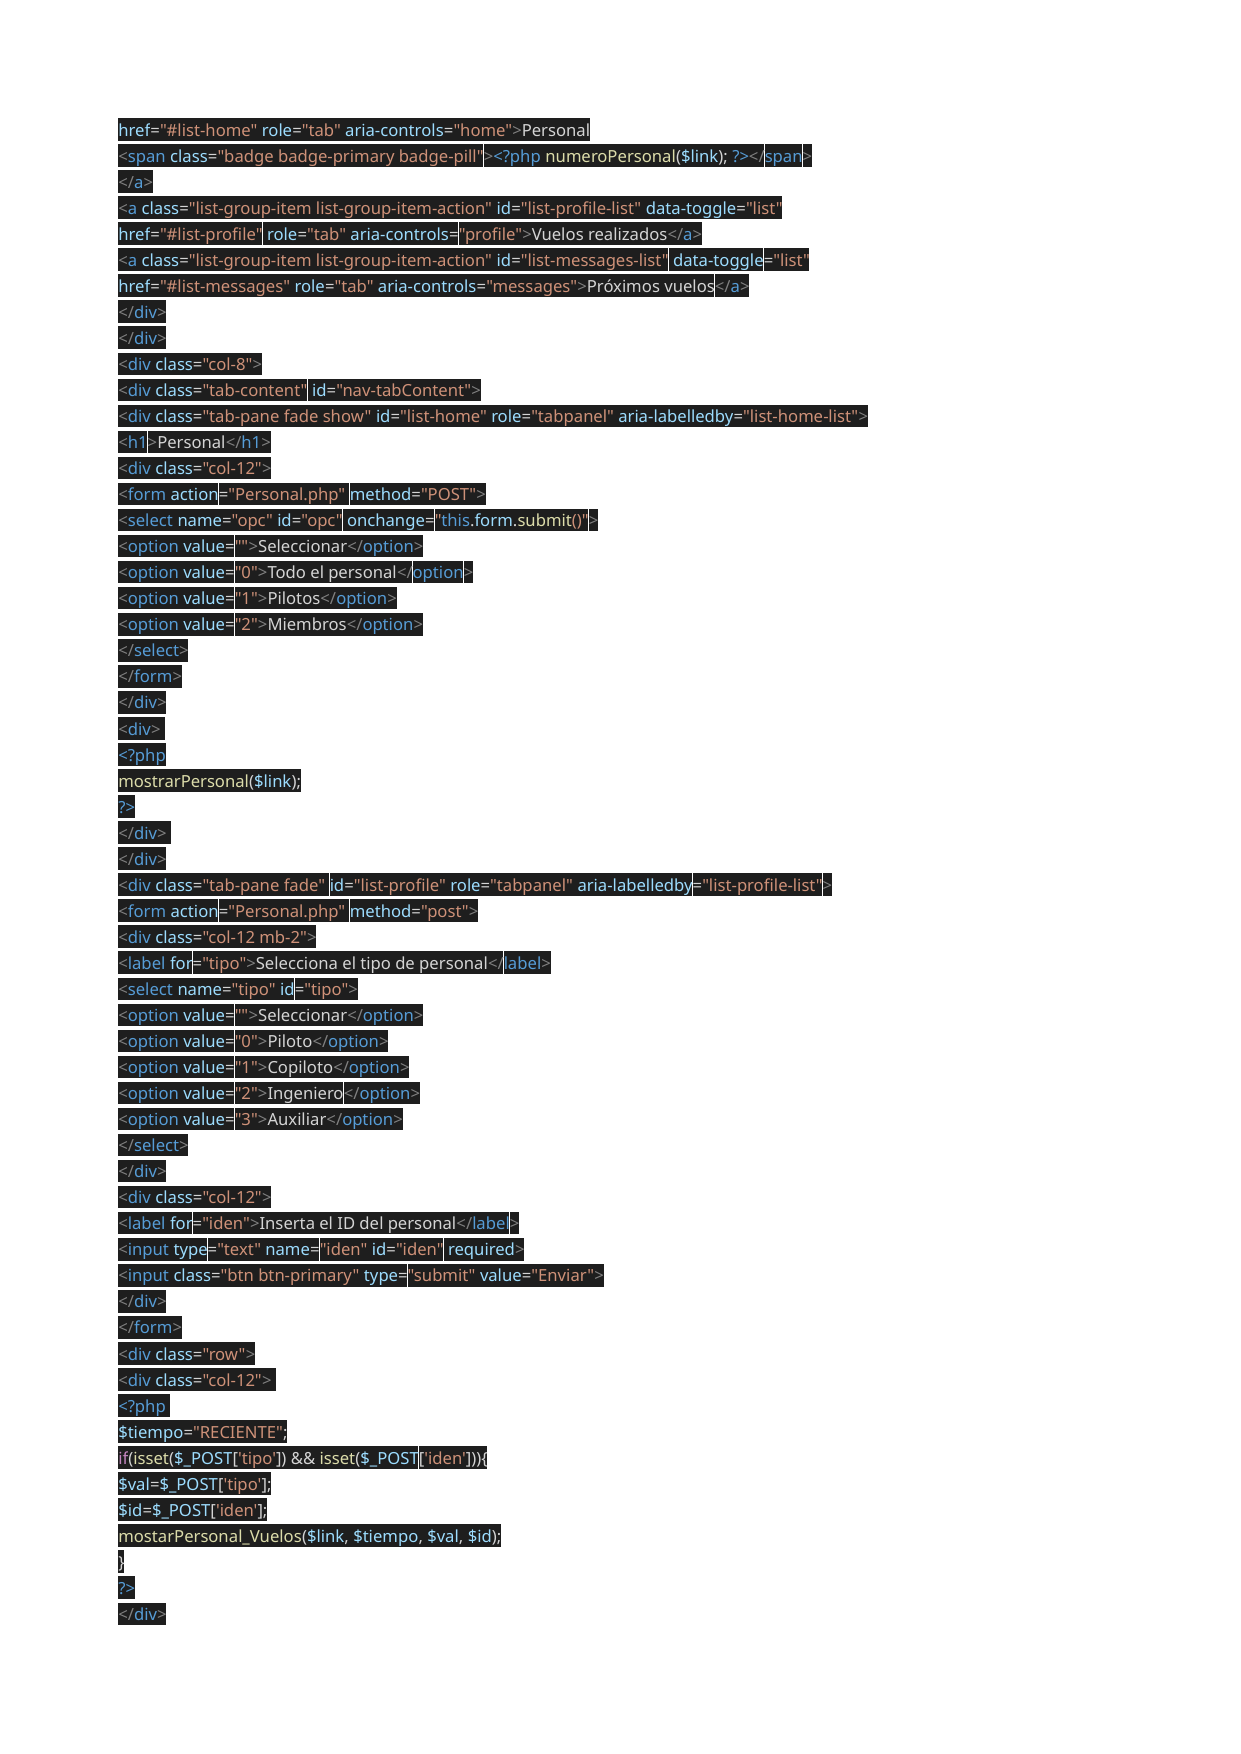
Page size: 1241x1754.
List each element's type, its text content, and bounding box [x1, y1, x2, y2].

text href="#list-messages" role="tab" aria-controls="messages">Próximos vuelos</a> [118, 274, 1122, 297]
text </div> [118, 1290, 1122, 1313]
text </select> [118, 1134, 1122, 1156]
text <div> [118, 717, 1122, 740]
text </div> [118, 847, 1122, 870]
text <label for="iden">Inserta el ID del personal</label> [118, 1212, 1122, 1234]
text $id=$_POST['iden']; [118, 1498, 1122, 1521]
text <div class="row"> [118, 1342, 1122, 1365]
text <option value="">Seleccionar</option> [118, 1003, 1122, 1026]
text mostarPersonal_Vuelos($link, $tiempo, $val, $id); [118, 1524, 1122, 1547]
text <option value="0">Todo el personal</option> [118, 561, 1122, 583]
text ?> [118, 795, 1122, 818]
text <h1>Personal</h1> [118, 431, 1122, 453]
text <div class="col-12"> [118, 1368, 1122, 1391]
text </form> [118, 1316, 1122, 1339]
text $tiempo="RECIENTE"; [118, 1420, 1122, 1443]
text </div> [118, 1602, 1122, 1625]
text </div> [118, 300, 1122, 323]
text <option value="1">Copiloto</option> [118, 1056, 1122, 1078]
text <option value="3">Auxiliar</option> [118, 1108, 1122, 1130]
text <form action="Personal.php" method="post"> [118, 899, 1122, 922]
text <?php [118, 743, 1122, 766]
text </form> [118, 665, 1122, 688]
text </select> [118, 639, 1122, 662]
text <div class="col-8"> [118, 352, 1122, 375]
text <div class="col-12 mb-2"> [118, 925, 1122, 948]
text href="#list-home" role="tab" aria-controls="home">Personal [118, 118, 1122, 141]
text <div class="col-12"> [118, 1186, 1122, 1208]
text <a class="list-group-item list-group-item-action" id="list-messages-list" data-toggle="list" [118, 248, 1122, 271]
text <option value="2">Ingeniero</option> [118, 1082, 1122, 1104]
text href="#list-profile" role="tab" aria-controls="profile">Vuelos realizados</a> [118, 222, 1122, 245]
text <div class="tab-content" id="nav-tabContent"> [118, 378, 1122, 401]
text <option value="">Seleccionar</option> [118, 535, 1122, 557]
text <label for="tipo">Selecciona el tipo de personal</label> [118, 951, 1122, 974]
text <option value="0">Piloto</option> [118, 1029, 1122, 1052]
text } [118, 1550, 1122, 1573]
text <select name="tipo" id="tipo"> [118, 977, 1122, 1000]
text </a> [118, 170, 1122, 193]
text if(isset($_POST['tipo']) && isset($_POST['iden'])){ [118, 1446, 1122, 1469]
text <option value="2">Miembros</option> [118, 613, 1122, 636]
text <div class="tab-pane fade" id="list-profile" role="tabpanel" aria-labelledby="list-profile-list"> [118, 873, 1122, 896]
text <option value="1">Pilotos</option> [118, 587, 1122, 609]
text </div> [118, 691, 1122, 714]
text <div class="col-12"> [118, 457, 1122, 479]
text </div> [118, 821, 1122, 844]
text ?> [118, 1576, 1122, 1599]
text mostrarPersonal($link); [118, 769, 1122, 792]
text $val=$_POST['tipo']; [118, 1472, 1122, 1495]
text <?php [118, 1394, 1122, 1417]
text <a class="list-group-item list-group-item-action" id="list-profile-list" data-toggle="list" [118, 196, 1122, 219]
text <select name="opc" id="opc" onchange="this.form.submit()"> [118, 509, 1122, 531]
text <input type="text" name="iden" id="iden" required> [118, 1238, 1122, 1261]
text </div> [118, 1160, 1122, 1182]
text <input class="btn btn-primary" type="submit" value="Enviar"> [118, 1264, 1122, 1287]
text </div> [118, 326, 1122, 349]
text <span class="badge badge-primary badge-pill"><?php numeroPersonal($link); ?></span> [118, 144, 1122, 167]
text <form action="Personal.php" method="POST"> [118, 483, 1122, 505]
text <div class="tab-pane fade show" id="list-home" role="tabpanel" aria-labelledby="list-home-list"> [118, 404, 1122, 427]
